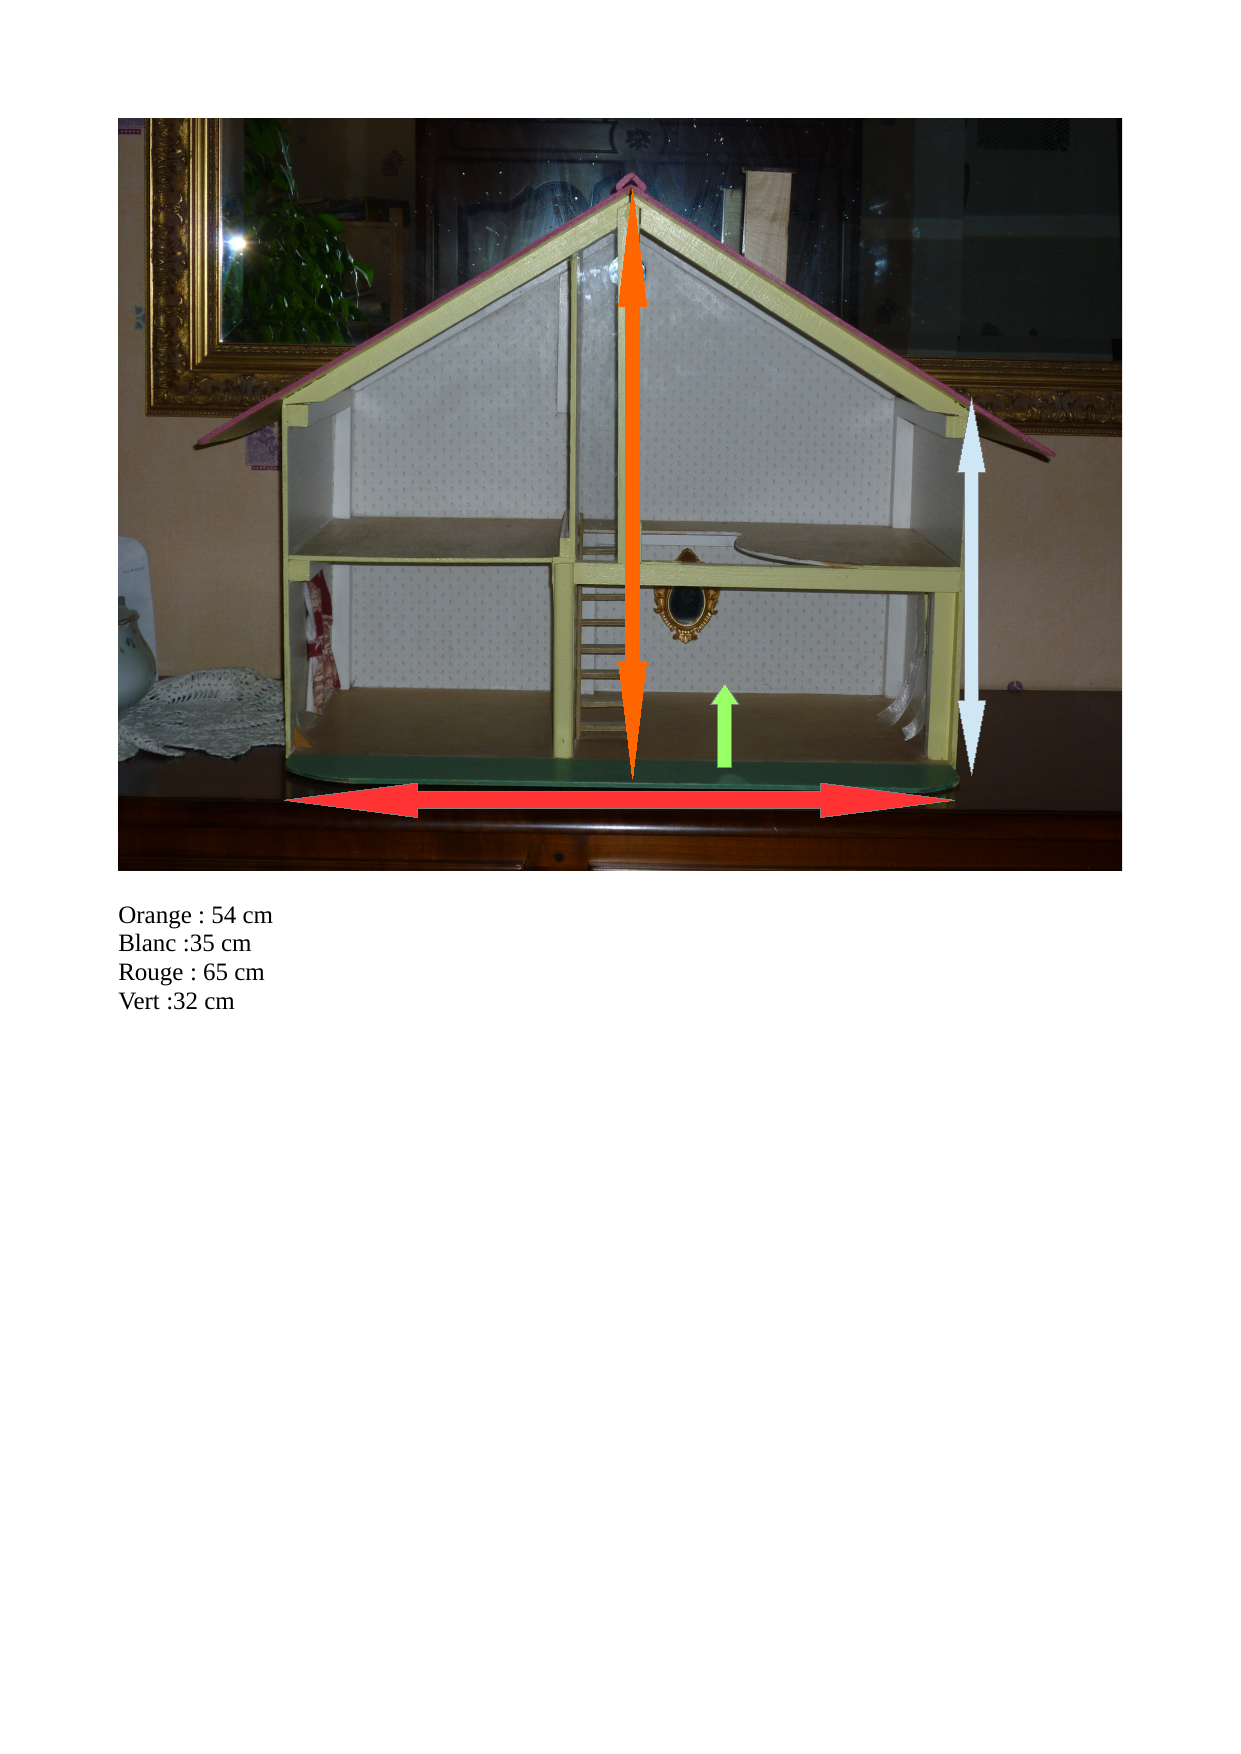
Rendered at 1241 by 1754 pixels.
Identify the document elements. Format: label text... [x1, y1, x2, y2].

text Vert :32 cm [118, 986, 1122, 1015]
text Blanc :35 cm [118, 928, 1122, 957]
text Rouge : 65 cm [118, 957, 1122, 986]
text Orange : 54 cm [118, 900, 1122, 928]
picture [118, 118, 1123, 871]
